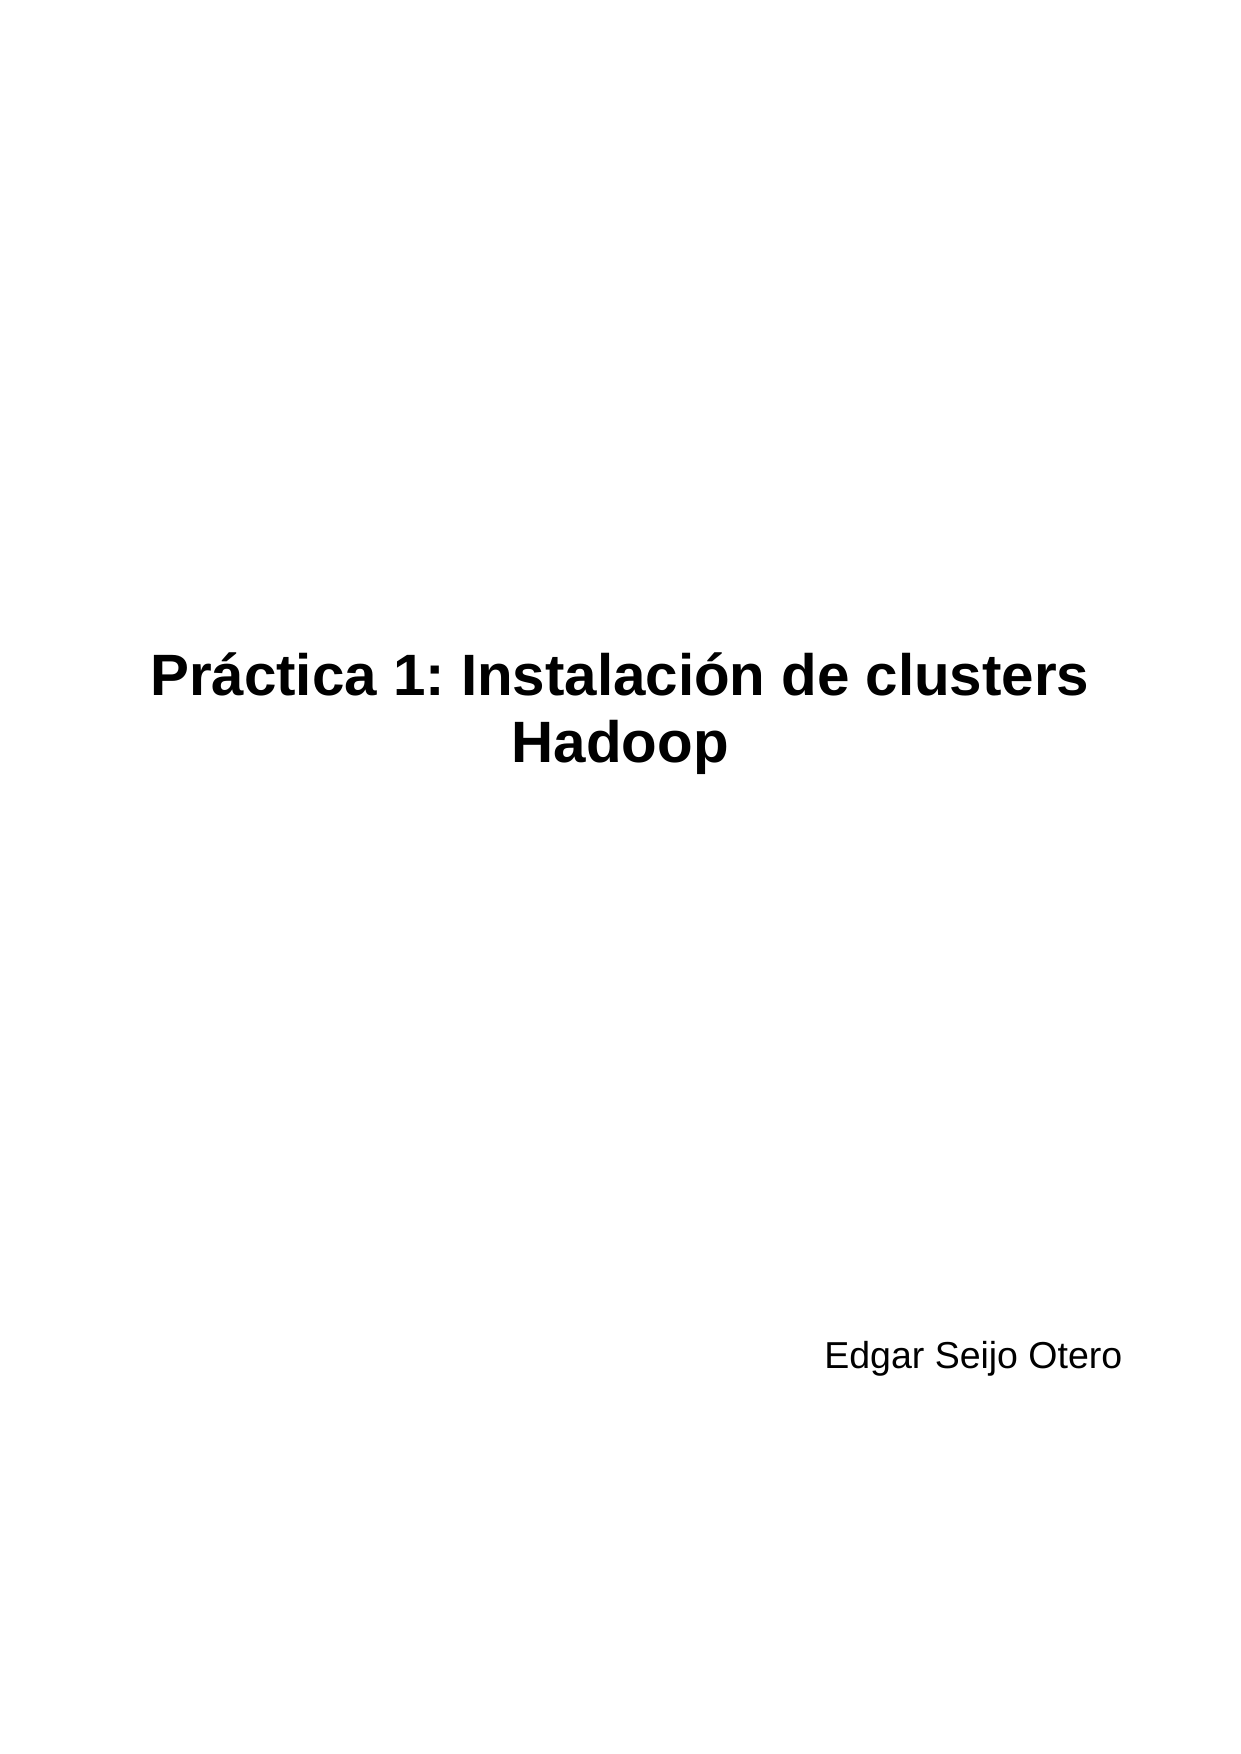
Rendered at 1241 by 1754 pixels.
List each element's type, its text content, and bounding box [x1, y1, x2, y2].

subtitle Edgar Seijo Otero [118, 1333, 1122, 1376]
title Práctica 1: Instalación de clusters Hadoop [118, 640, 1122, 774]
